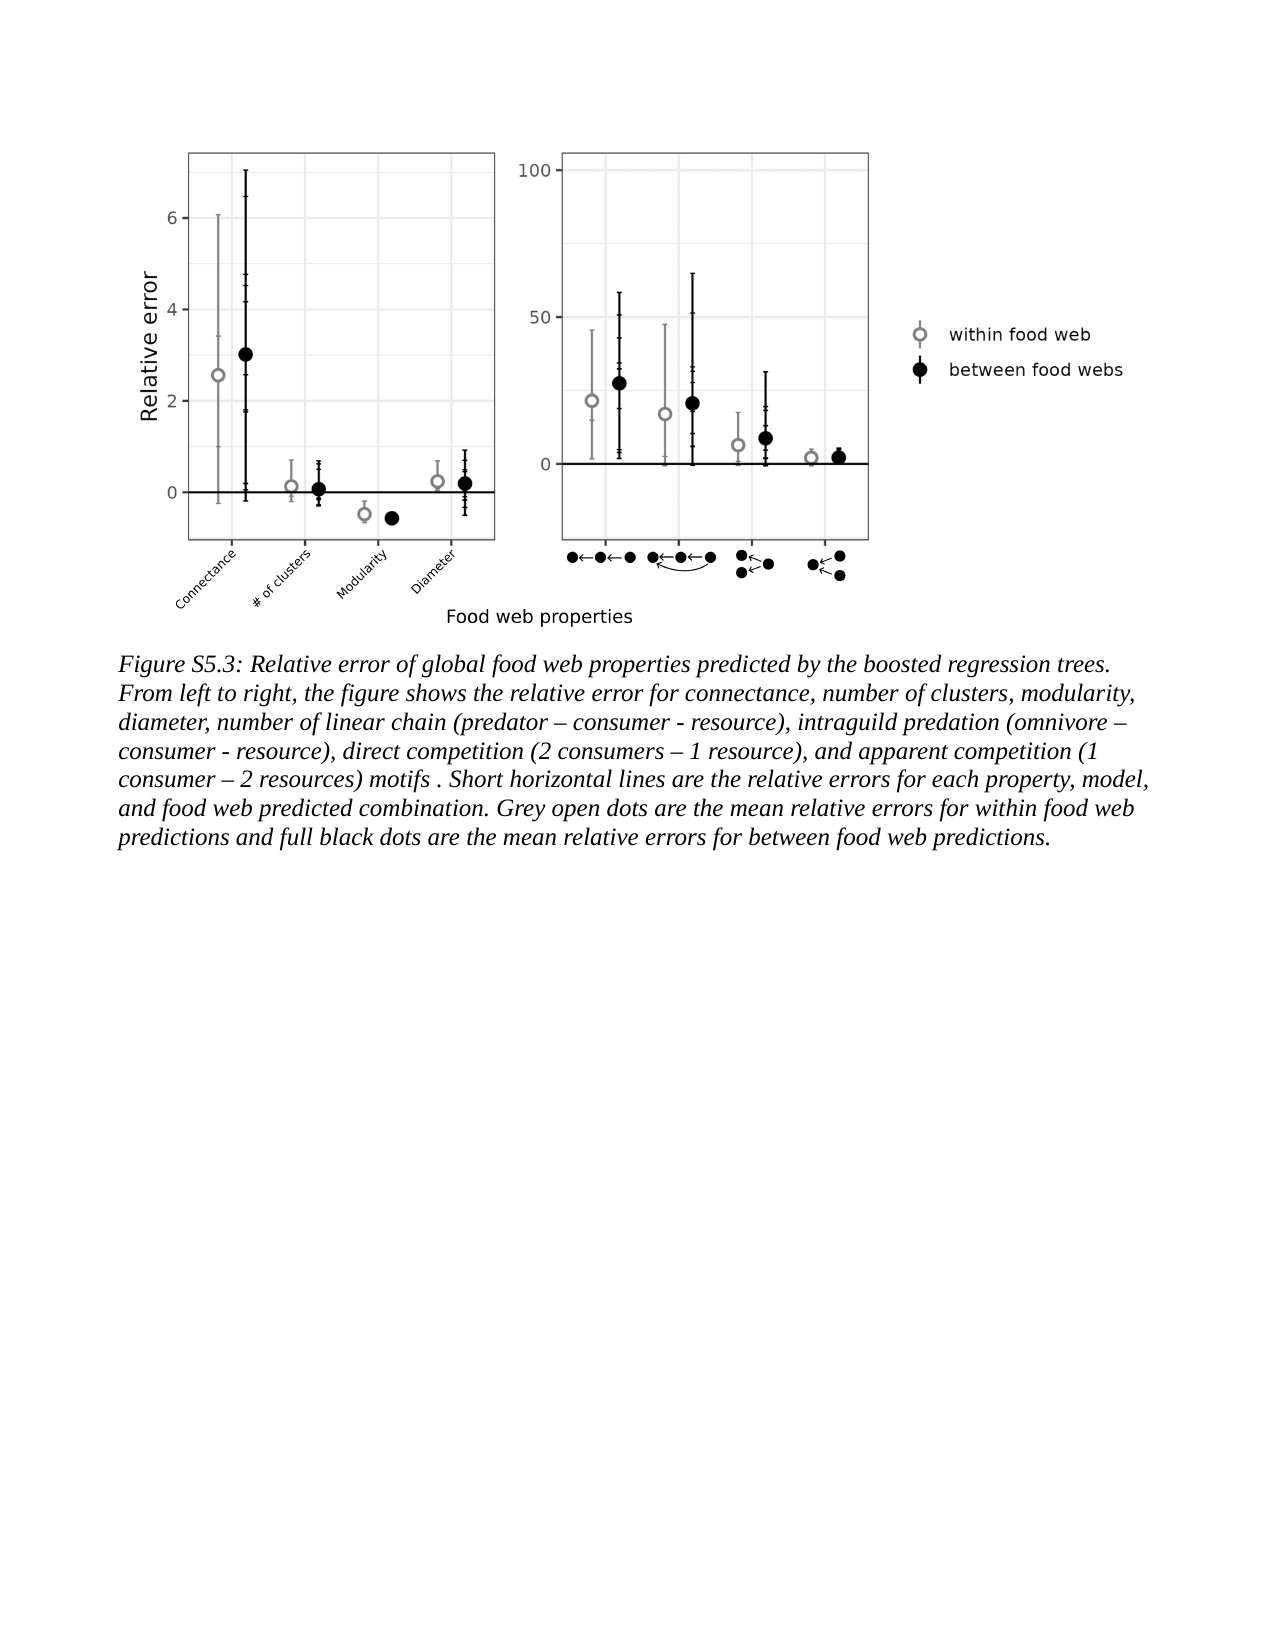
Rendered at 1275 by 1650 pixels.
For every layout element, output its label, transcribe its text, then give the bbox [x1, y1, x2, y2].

picture [118, 130, 1157, 650]
text Figure S5.3: Relative error of global food web properties predicted by the boosted regression trees. From left to right, the figure shows the relative error for connectance, number of clusters, modularity, diameter, number of linear chain (predator – consumer - resource), intraguild predation (omnivore – consumer - resource), direct competition (2 consumers – 1 resource), and apparent competition (1 consumer – 2 resources) motifs . Short horizontal lines are the relative errors for each property, model, and food web predicted combination. Grey open dots are the mean relative errors for within food web predictions and full black dots are the mean relative errors for between food web predictions. [118, 650, 1157, 851]
